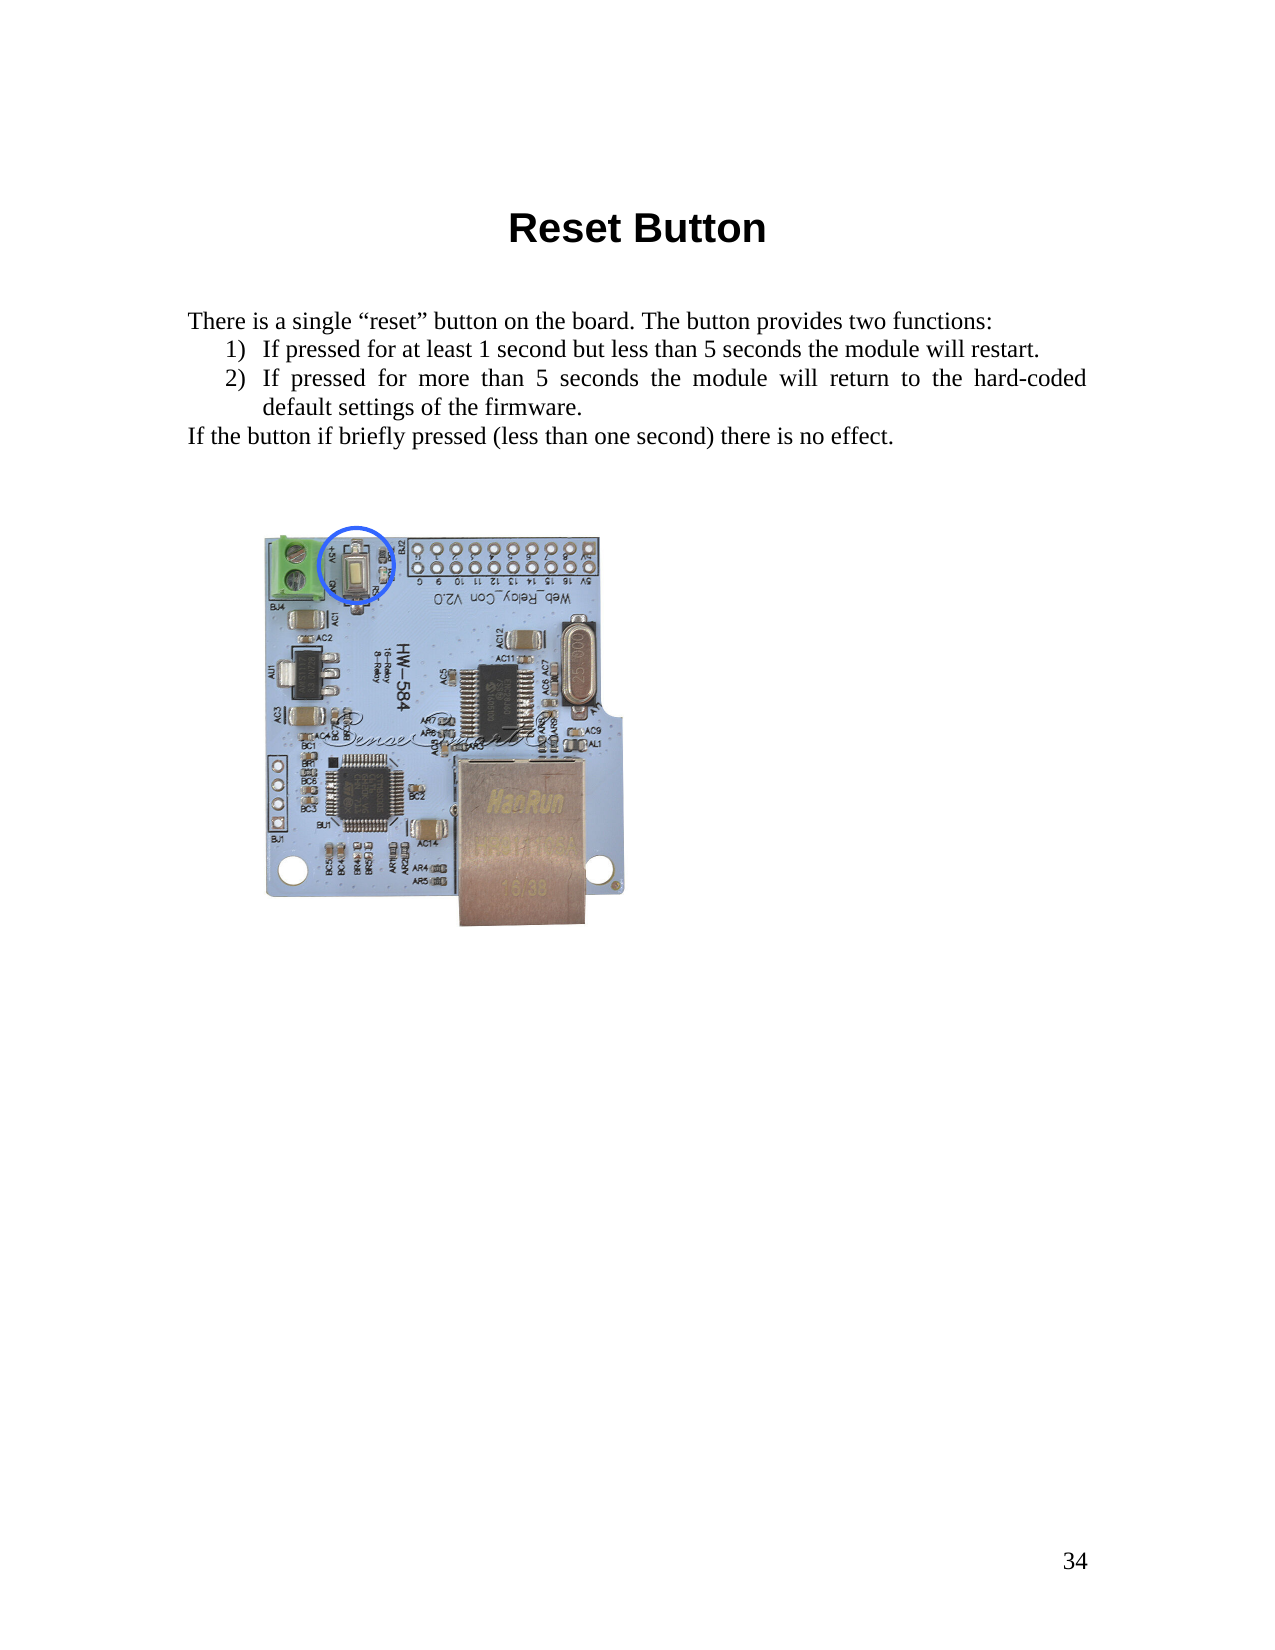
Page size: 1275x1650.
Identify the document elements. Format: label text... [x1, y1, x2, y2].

text There is a single “reset” button on the board. The button provides two functions: [187, 306, 1087, 334]
picture [187, 478, 688, 979]
subtitle Reset Button [187, 204, 1087, 252]
list If pressed for at least 1 second but less than 5 seconds the module will restart. [225, 334, 1087, 363]
list If pressed for more than 5 seconds the module will return to the hard-coded default settings of the firmware. [225, 363, 1087, 421]
text If the button if briefly pressed (less than one second) there is no effect. [187, 421, 1087, 449]
